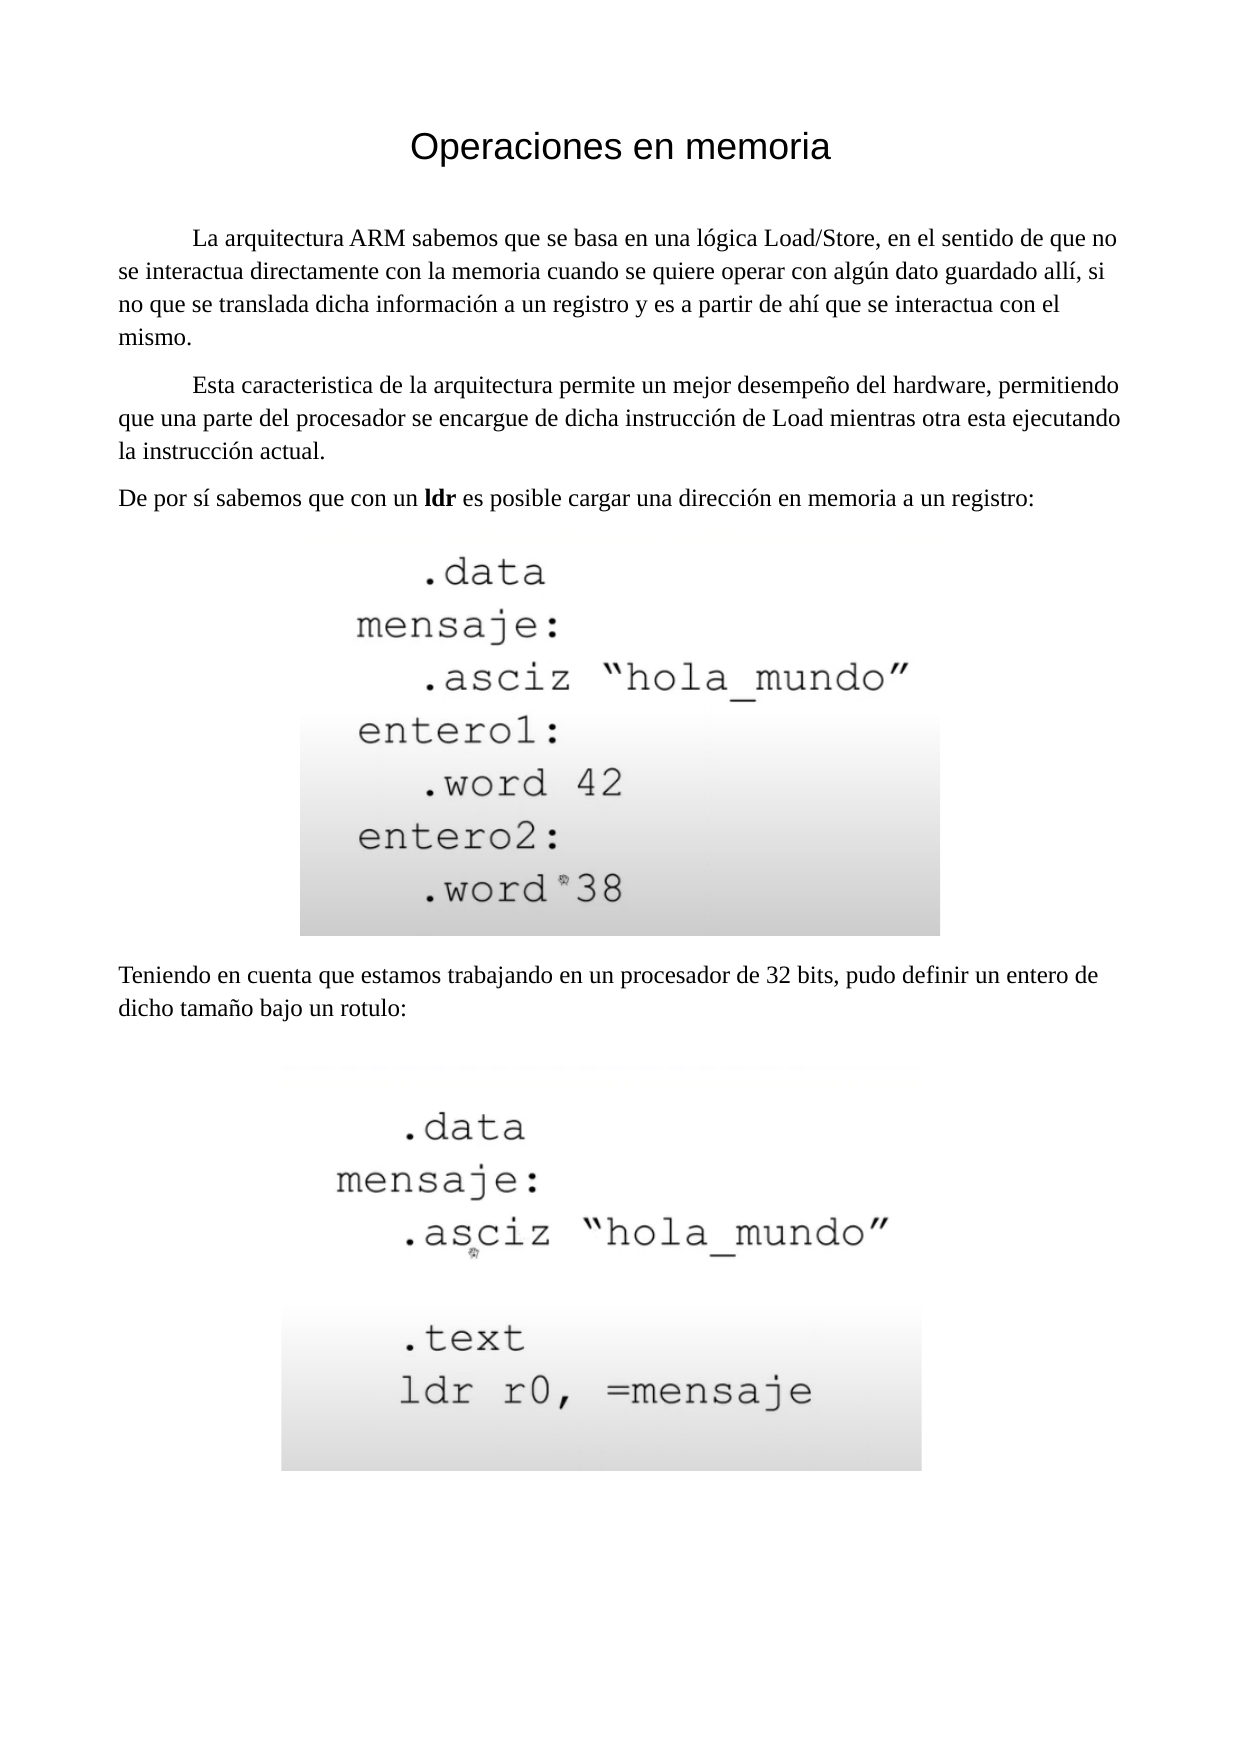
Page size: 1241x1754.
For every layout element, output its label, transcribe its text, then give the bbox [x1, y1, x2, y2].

subtitle Operaciones en memoria [118, 124, 1122, 211]
picture [281, 1066, 922, 1471]
picture [300, 531, 941, 936]
text La arquitectura ARM sabemos que se basa en una lógica Load/Store, en el sentido de que no se interactua directamente con la memoria cuando se quiere operar con algún dato guardado allí, si no que se translada dicha información a un registro y es a partir de ahí que se interactua con el mismo. [118, 223, 1122, 351]
text De por sí sabemos que con un ldr es posible cargar una dirección en memoria a un registro: [118, 483, 1122, 512]
text Esta caracteristica de la arquitectura permite un mejor desempeño del hardware, permitiendo que una parte del procesador se encargue de dicha instrucción de Load mientras otra esta ejecutando la instrucción actual. [118, 370, 1122, 464]
text Teniendo en cuenta que estamos trabajando en un procesador de 32 bits, pudo definir un entero de dicho tamaño bajo un rotulo: [118, 531, 1122, 1519]
